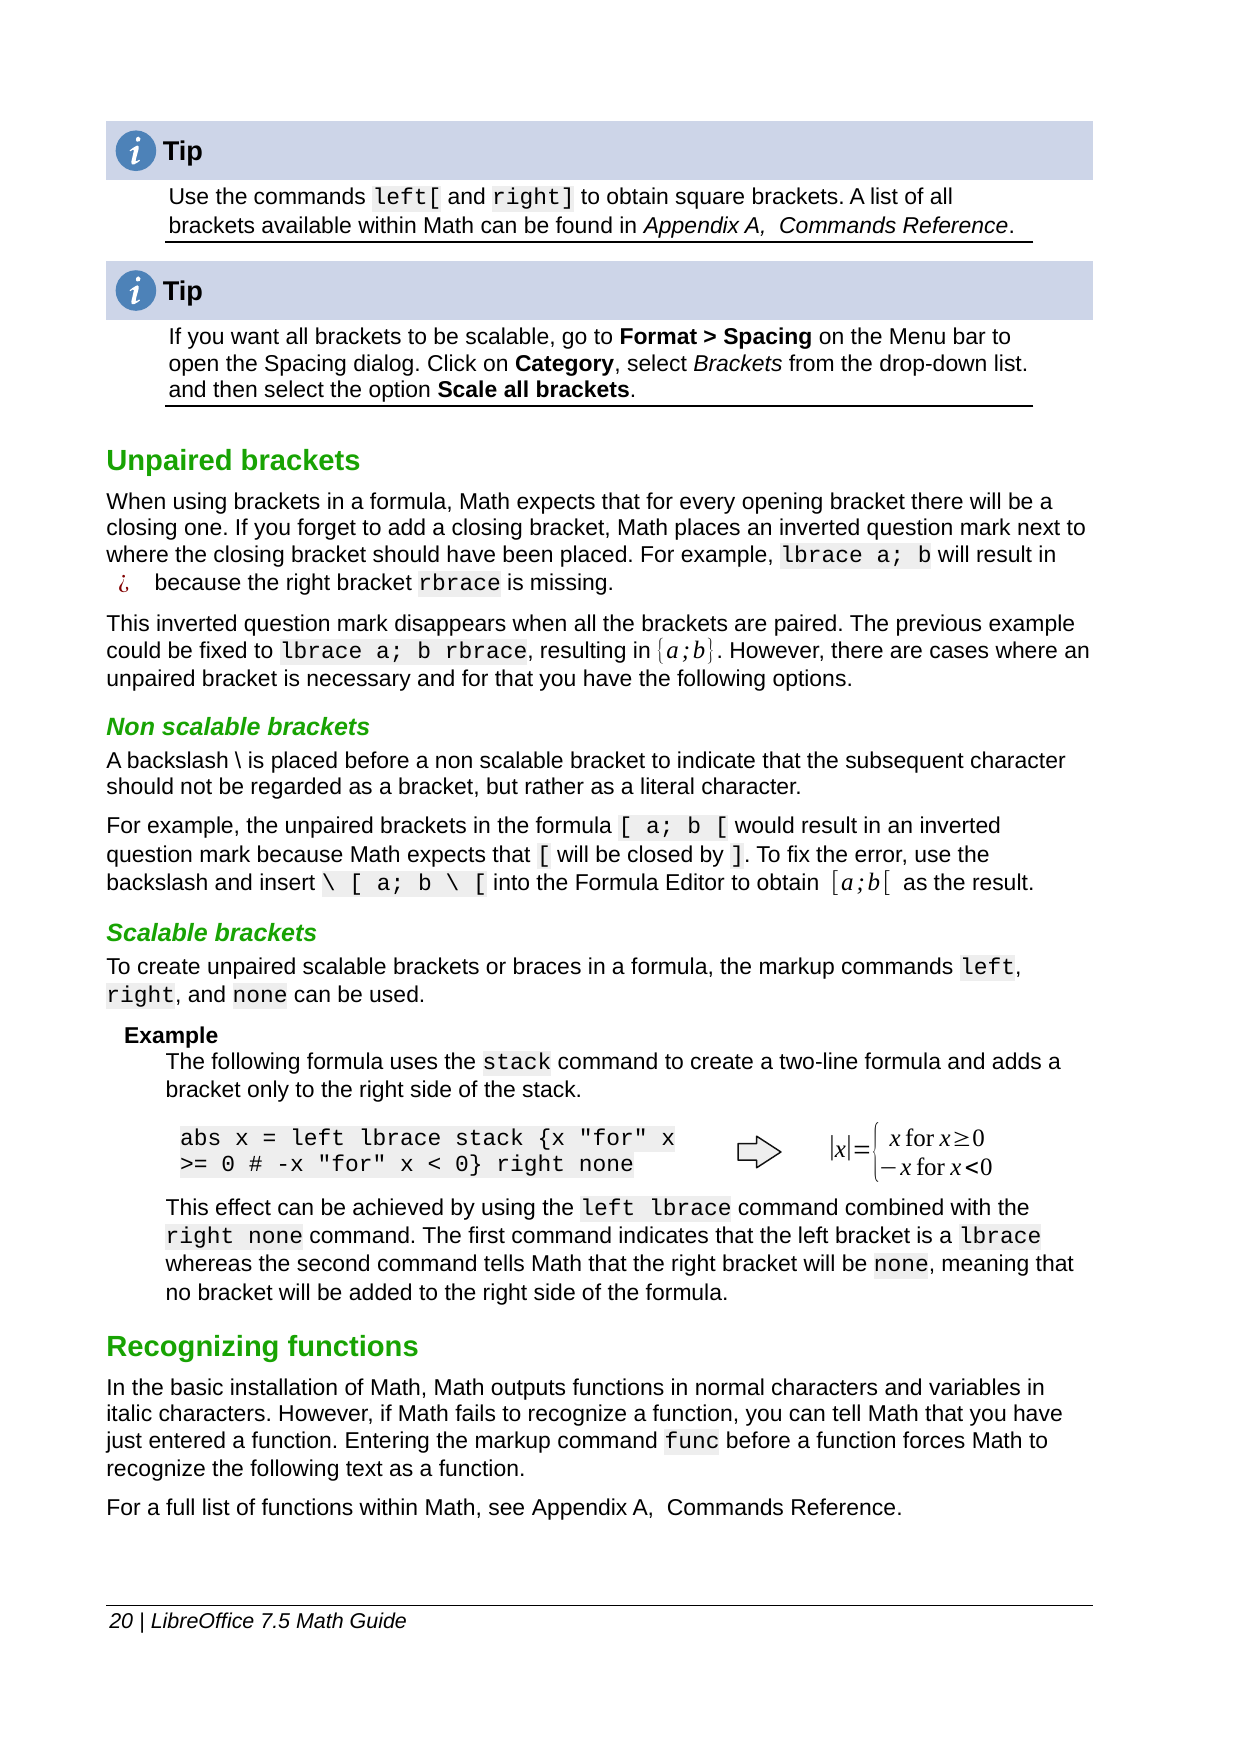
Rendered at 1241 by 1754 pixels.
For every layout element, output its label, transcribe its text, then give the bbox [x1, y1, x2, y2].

text This inverted question mark disappears when all the brackets are paired. The previous example could be fixed to lbrace a; b rbrace, resulting in . However, there are cases where an unpaired bracket is necessary and for that you have the following options. [106, 610, 1093, 692]
subtitle Recognizing functions [106, 1329, 1093, 1362]
text In the basic installation of Math, Math outputs functions in normal characters and variables in italic characters. However, if Math fails to recognize a function, you can tell Math that you have just entered a function. Entering the markup command func before a function forces Math to recognize the following text as a function. [106, 1374, 1093, 1481]
table_header [791, 1115, 1036, 1194]
text To create unpaired scalable brackets or braces in a formula, the markup commands left, right, and none can be used. [106, 953, 1093, 1009]
text For example, the unpaired brackets in the formula [ a; b [ would result in an inverted question mark because Math expects that [ will be closed by ]. To fix the error, use the backslash and insert \ [ a; b \ [ into the Formula Editor to obtain as the result. [106, 812, 1093, 897]
text When using brackets in a formula, Math expects that for every opening bracket there will be a closing one. If you forget to add a closing bracket, Math places an inverted question mark next to where the closing bracket should have been placed. For example, lbrace a; b will result in because the right bracket rbrace is missing. [106, 488, 1093, 597]
subtitle Non scalable brackets [106, 712, 1093, 741]
text This effect can be achieved by using the left lbrace command combined with the right none command. The first command indicates that the left bracket is a lbrace whereas the second command tells Math that the right bracket will be none, meaning that no bracket will be added to the right side of the formula. [165, 1194, 1093, 1305]
table_header [721, 1115, 791, 1194]
text A backslash \ is placed before a non scalable bracket to indicate that the subsequent character should not be regarded as a bracket, but rather as a literal character. [106, 747, 1093, 800]
text The following formula uses the stack command to create a two-line formula and adds a bracket only to the right side of the stack. [165, 1048, 1093, 1103]
subtitle Tip [106, 261, 1093, 320]
text Example [124, 1022, 1093, 1048]
subtitle Tip [106, 121, 1093, 180]
subtitle Unpaired brackets [106, 443, 1093, 476]
table_header abs x = left lbrace stack {x "for" x >= 0 # -x "for" x < 0} right none [163, 1115, 721, 1194]
text For a full list of functions within Math, see Appendix A, Commands Reference. [106, 1494, 1093, 1520]
text Use the commands left[ and right] to obtain square brackets. A list of all brackets available within Math can be found in Appendix A, Commands Reference. [165, 180, 1033, 241]
text If you want all brackets to be scalable, go to Format > Spacing on the Menu bar to open the Spacing dialog. Click on Category, select Brackets from the drop-down list. and then select the option Scale all brackets. [165, 320, 1033, 405]
subtitle Scalable brackets [106, 918, 1093, 947]
